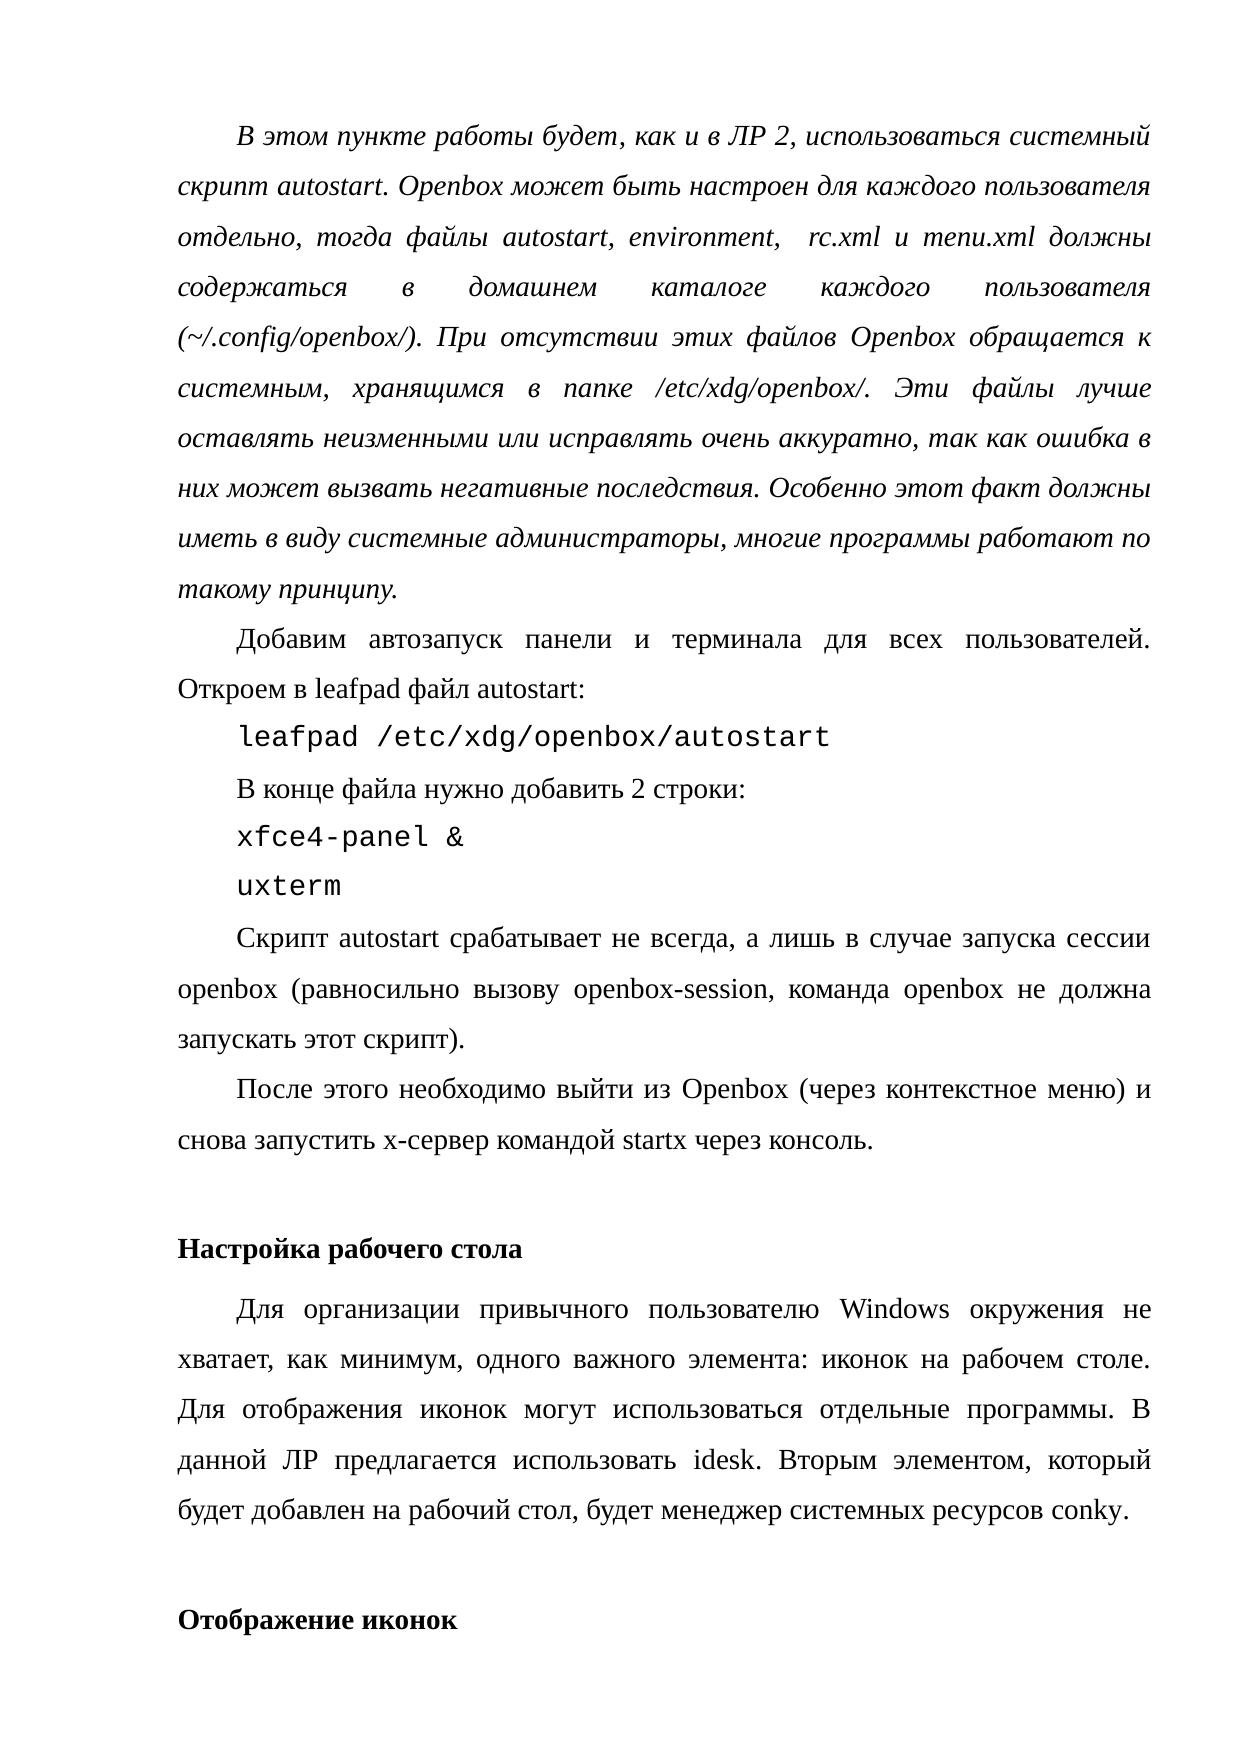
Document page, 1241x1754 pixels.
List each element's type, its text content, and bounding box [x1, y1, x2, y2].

text Настройка рабочего стола [177, 1232, 1152, 1265]
text После этого необходимо выйти из Openbox (через контекстное меню) и снова запустить x-сервер командой startx через консоль. [177, 1072, 1152, 1155]
text Для организации привычного пользователю Windows окружения не хватает, как минимум, одного важного элемента: иконок на рабочем столе. Для отображения иконок могут использоваться отдельные программы. В данной ЛР предлагается использовать idesk. Вторым элементом, который будет добавлен на рабочий стол, будет менеджер системных ресурсов conky. [177, 1291, 1152, 1526]
text uxterm [177, 871, 1152, 904]
text В конце файла нужно добавить 2 строки: [177, 771, 1152, 805]
text xfce4-panel & [177, 822, 1152, 855]
text Добавим автозапуск панели и терминала для всех пользователей. Откроем в leafpad файл autostart: [177, 621, 1152, 705]
text Отображение иконок [177, 1602, 1152, 1635]
text Скрипт autostart срабатывает не всегда, а лишь в случае запуска сессии openbox (равносильно вызову openbox-session, команда openbox не должна запускать этот скрипт). [177, 921, 1152, 1055]
text leafpad /etc/xdg/openbox/autostart [177, 722, 1152, 755]
text В этом пункте работы будет, как и в ЛР 2, использоваться системный скрипт autostart. Openbox может быть настроен для каждого пользователя отдельно, тогда файлы autostart, environment, rc.xml и menu.xml должны содержаться в домашнем каталоге каждого пользователя (~/.config/openbox/). При отсутствии этих файлов Openbox обращается к системным, хранящимся в папке /etc/xdg/openbox/. Эти файлы лучше оставлять неизменными или исправлять очень аккуратно, так как ошибка в них может вызвать негативные последствия. Особенно этот факт должны иметь в виду системные администраторы, многие программы работают по такому принципу. [177, 118, 1152, 604]
